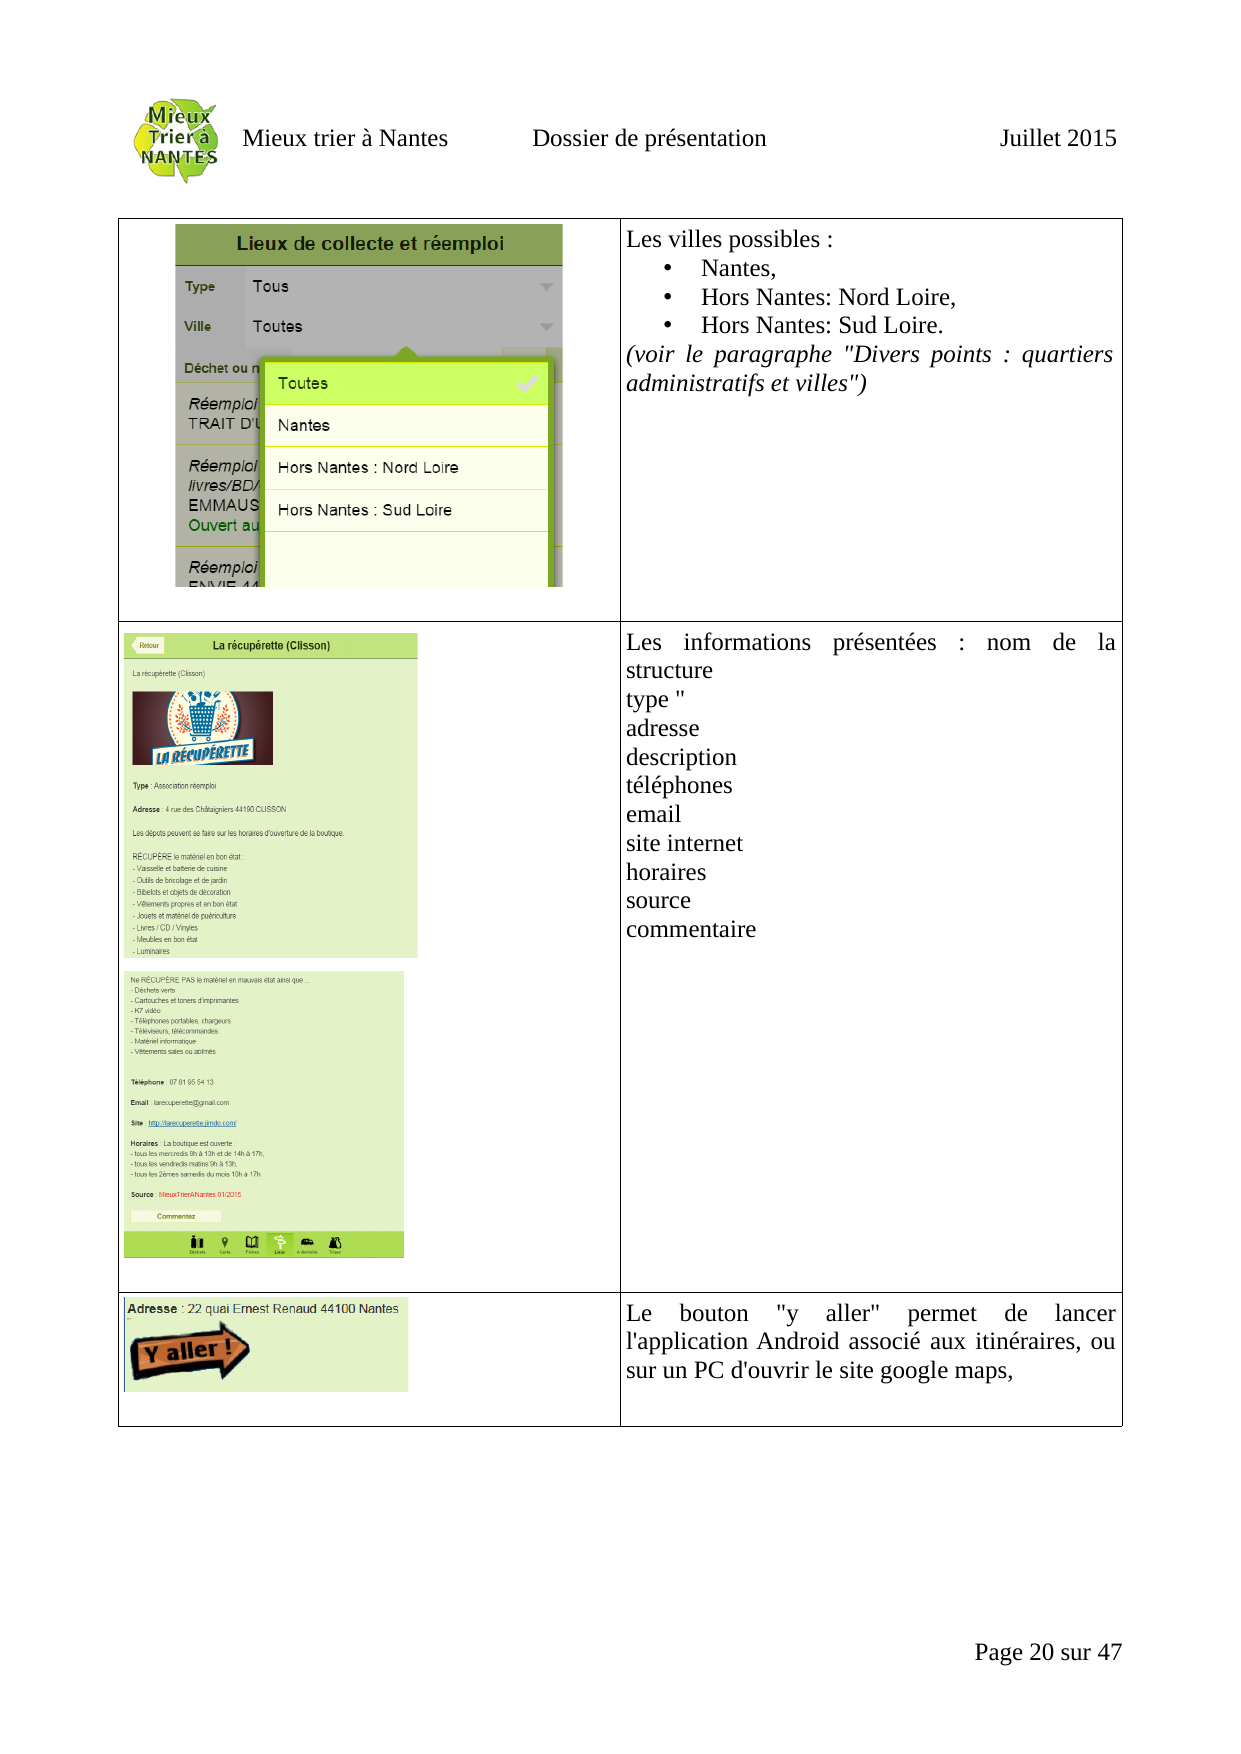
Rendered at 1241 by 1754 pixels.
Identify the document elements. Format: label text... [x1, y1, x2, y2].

picture [175, 224, 563, 587]
picture [124, 971, 404, 1258]
table_cell Les informations présentées : nom de la structure type " adresse description téléphones email site internet horaires source commentaire [621, 622, 1122, 1292]
picture [123, 1297, 409, 1392]
picture [131, 95, 221, 185]
picture [123, 633, 418, 958]
table_cell [119, 219, 620, 621]
table_cell Le bouton "y aller" permet de lancer l'application Android associé aux itinéraires, ou sur un PC d'ouvrir le site google maps, [621, 1293, 1122, 1426]
table_cell [119, 958, 620, 1292]
table_cell [119, 622, 620, 957]
table_cell Les villes possibles : Nantes, Hors Nantes: Nord Loire, Hors Nantes: Sud Loire. (voir le paragraphe "Divers points : quartiers administratifs et villes") [621, 219, 1122, 621]
table_cell [119, 1293, 620, 1426]
